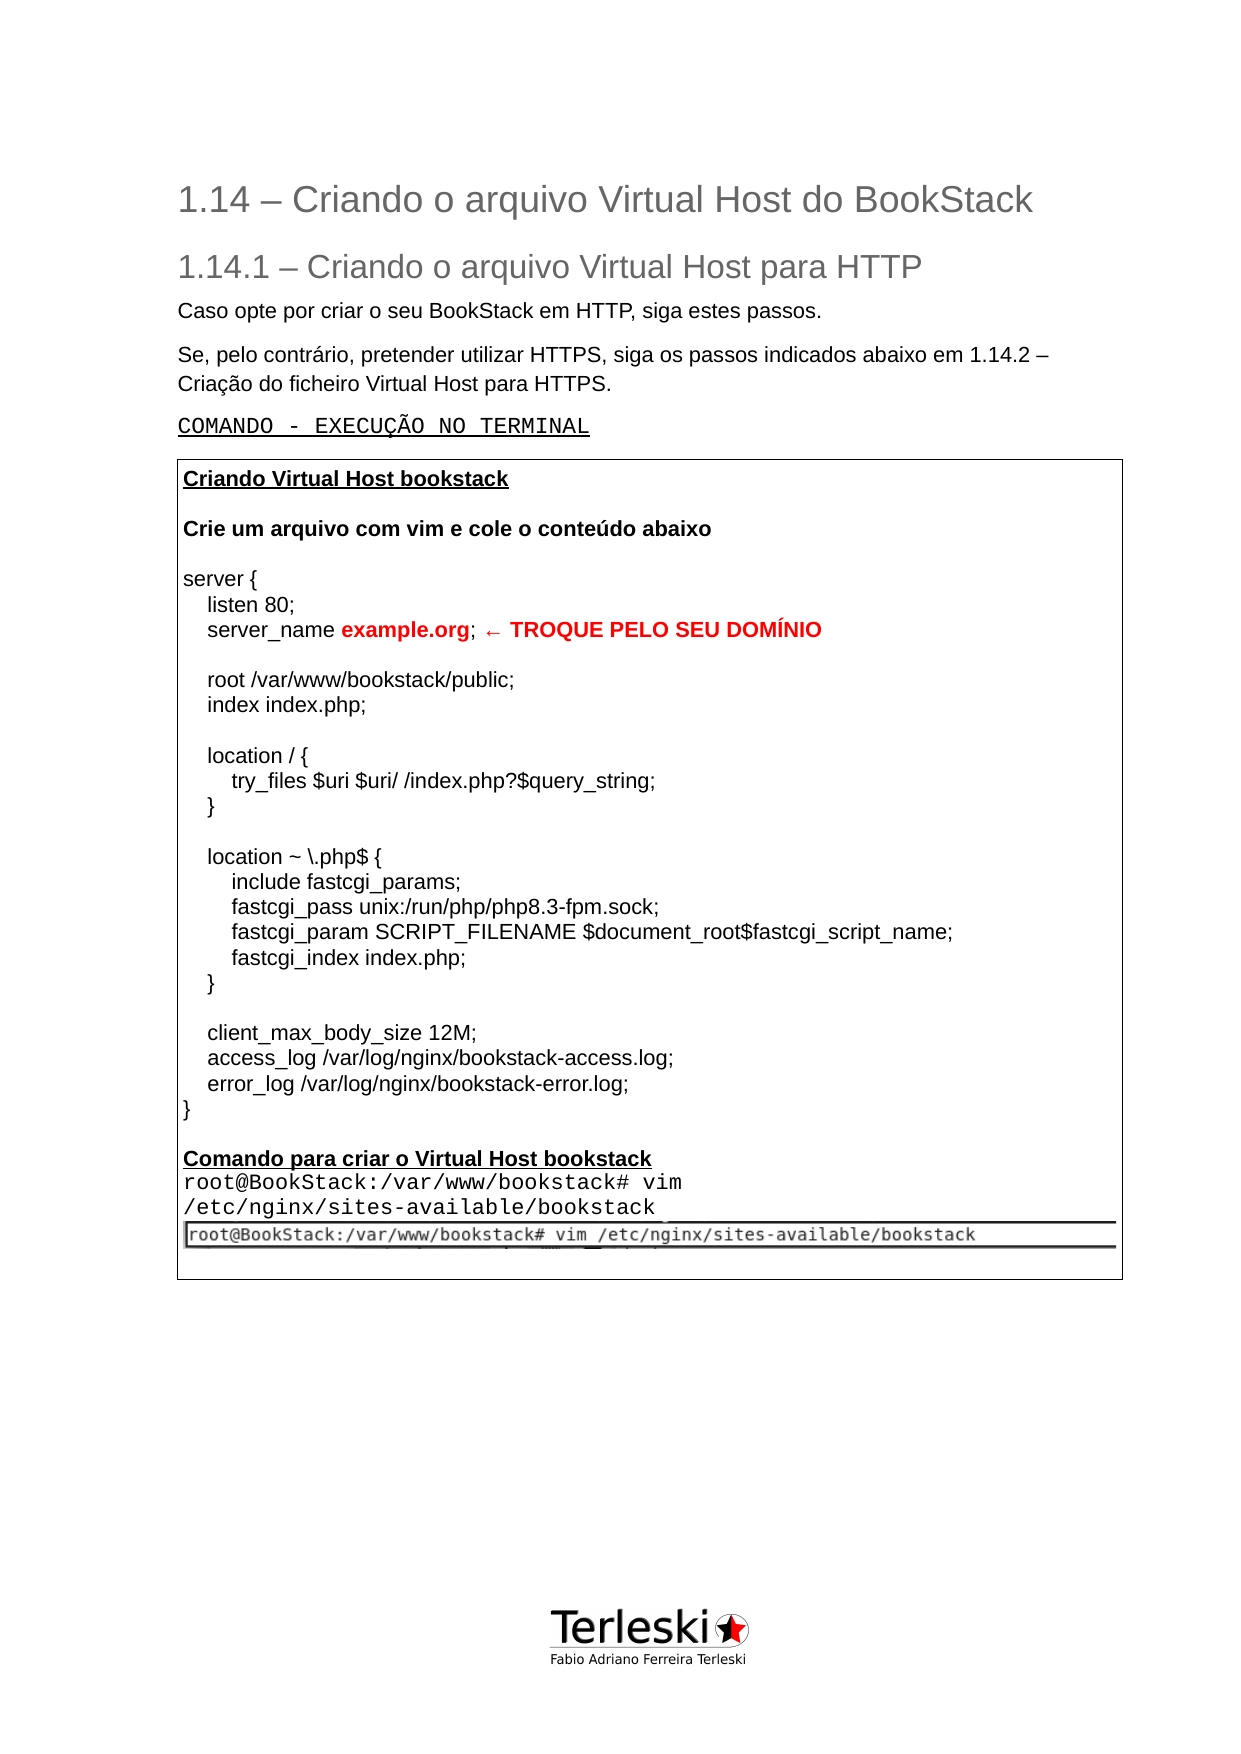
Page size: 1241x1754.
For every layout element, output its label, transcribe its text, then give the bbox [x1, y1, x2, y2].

text Se, pelo contrário, pretender utilizar HTTPS, siga os passos indicados abaixo em 1.14.2 – Criação do ficheiro Virtual Host para HTTPS. [177, 342, 1122, 396]
text Caso opte por criar o seu BookStack em HTTP, siga estes passos. [177, 298, 1122, 323]
picture [549, 1607, 750, 1667]
picture [182, 1221, 1117, 1249]
subtitle 1.14.1 – Criando o arquivo Virtual Host para HTTP [177, 247, 1122, 286]
table_header Criando Virtual Host bookstack Crie um arquivo com vim e cole o conteúdo abaixo server { listen 80; server_name example.org; ← TROQUE PELO SEU DOMÍNIO root /var/www/bookstack/public; index index.php; location / { try_files $uri $uri/ /index.php?$query_string; } location ~ \.php$ { include fastcgi_params; fastcgi_pass unix:/run/php/php8.3-fpm.sock; fastcgi_param SCRIPT_FILENAME $document_root$fastcgi_script_name; fastcgi_index index.php; } client_max_body_size 12M; access_log /var/log/nginx/bookstack-access.log; error_log /var/log/nginx/bookstack-error.log; } Comando para criar o Virtual Host bookstack root@BookStack:/var/www/bookstack# vim /etc/nginx/sites-available/bookstack [178, 460, 1122, 1279]
text COMANDO - EXECUÇÃO NO TERMINAL [177, 414, 1122, 440]
subtitle 1.14 – Criando o arquivo Virtual Host do BookStack [177, 177, 1122, 220]
